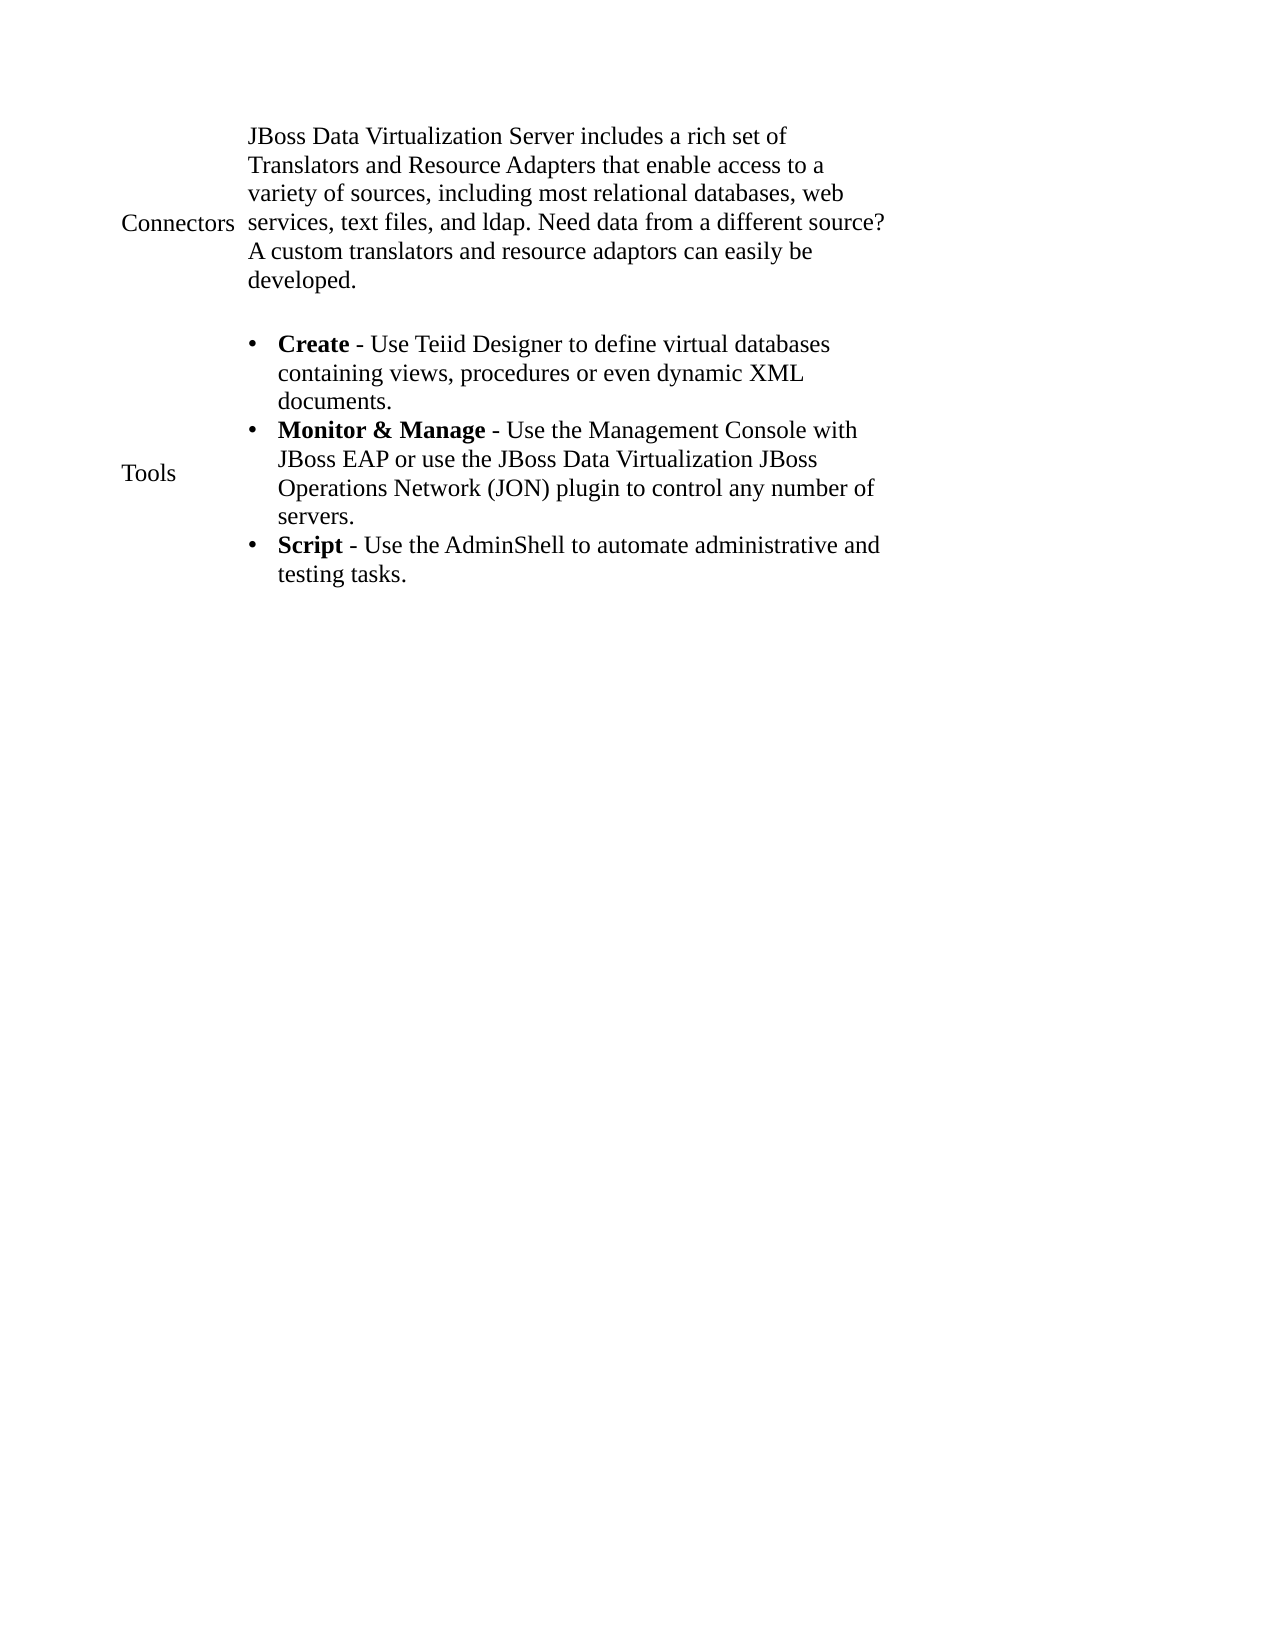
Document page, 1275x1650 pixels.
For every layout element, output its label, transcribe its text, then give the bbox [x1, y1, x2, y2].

table_cell Connectors [118, 118, 245, 326]
table_cell Tools [118, 326, 245, 620]
table_cell Create - Use Teiid Designer to define virtual databases containing views, procedures or even dynamic XML documents. Monitor & Manage - Use the Management Console with JBoss EAP or use the JBoss Data Virtualization JBoss Operations Network (JON) plugin to control any number of servers. Script - Use the AdminShell to automate administrative and testing tasks. [245, 326, 897, 620]
table_cell JBoss Data Virtualization Server includes a rich set of Translators and Resource Adapters that enable access to a variety of sources, including most relational databases, web services, text files, and ldap. Need data from a different source? A custom translators and resource adaptors can easily be developed. [245, 118, 897, 326]
